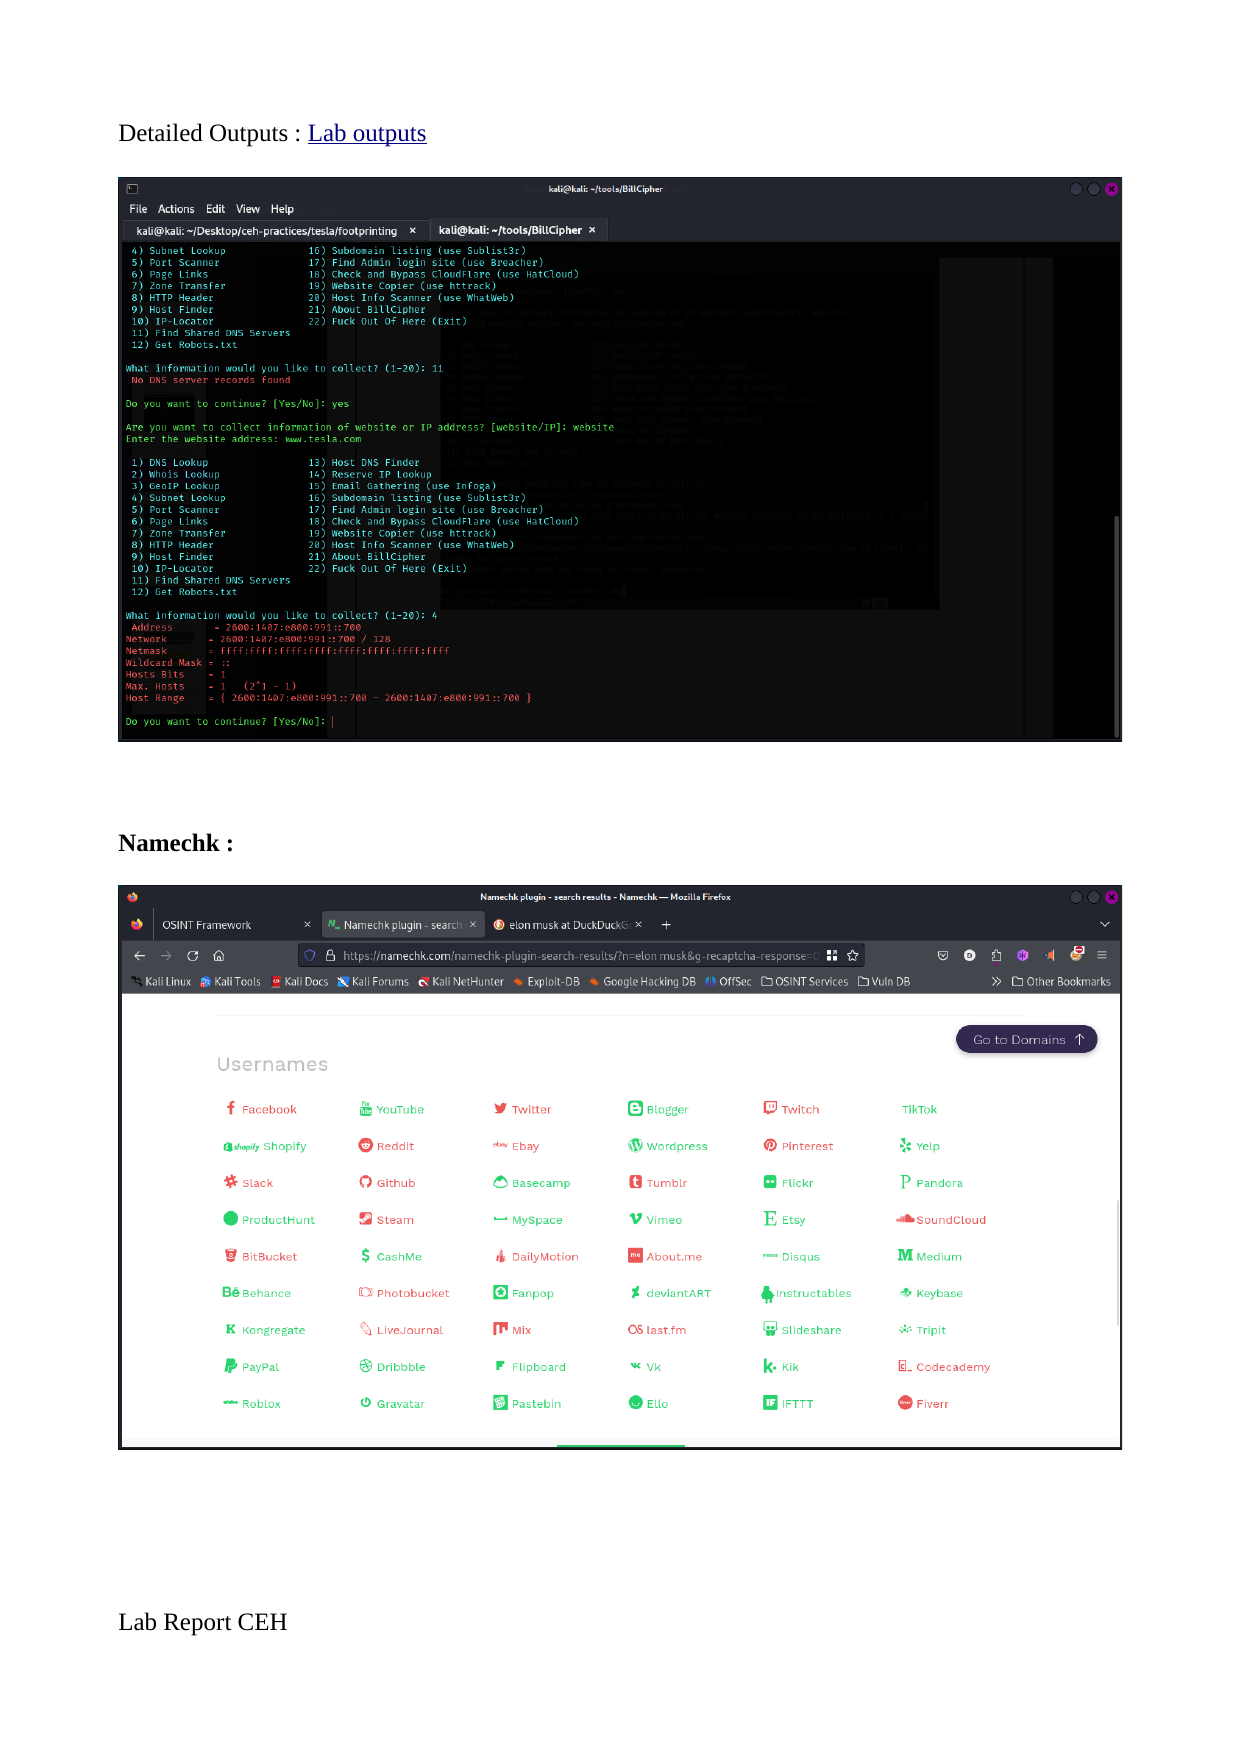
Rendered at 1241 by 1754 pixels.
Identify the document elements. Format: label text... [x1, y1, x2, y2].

picture [118, 177, 1123, 742]
picture [118, 885, 1123, 1450]
text Namechk : [118, 828, 1122, 857]
